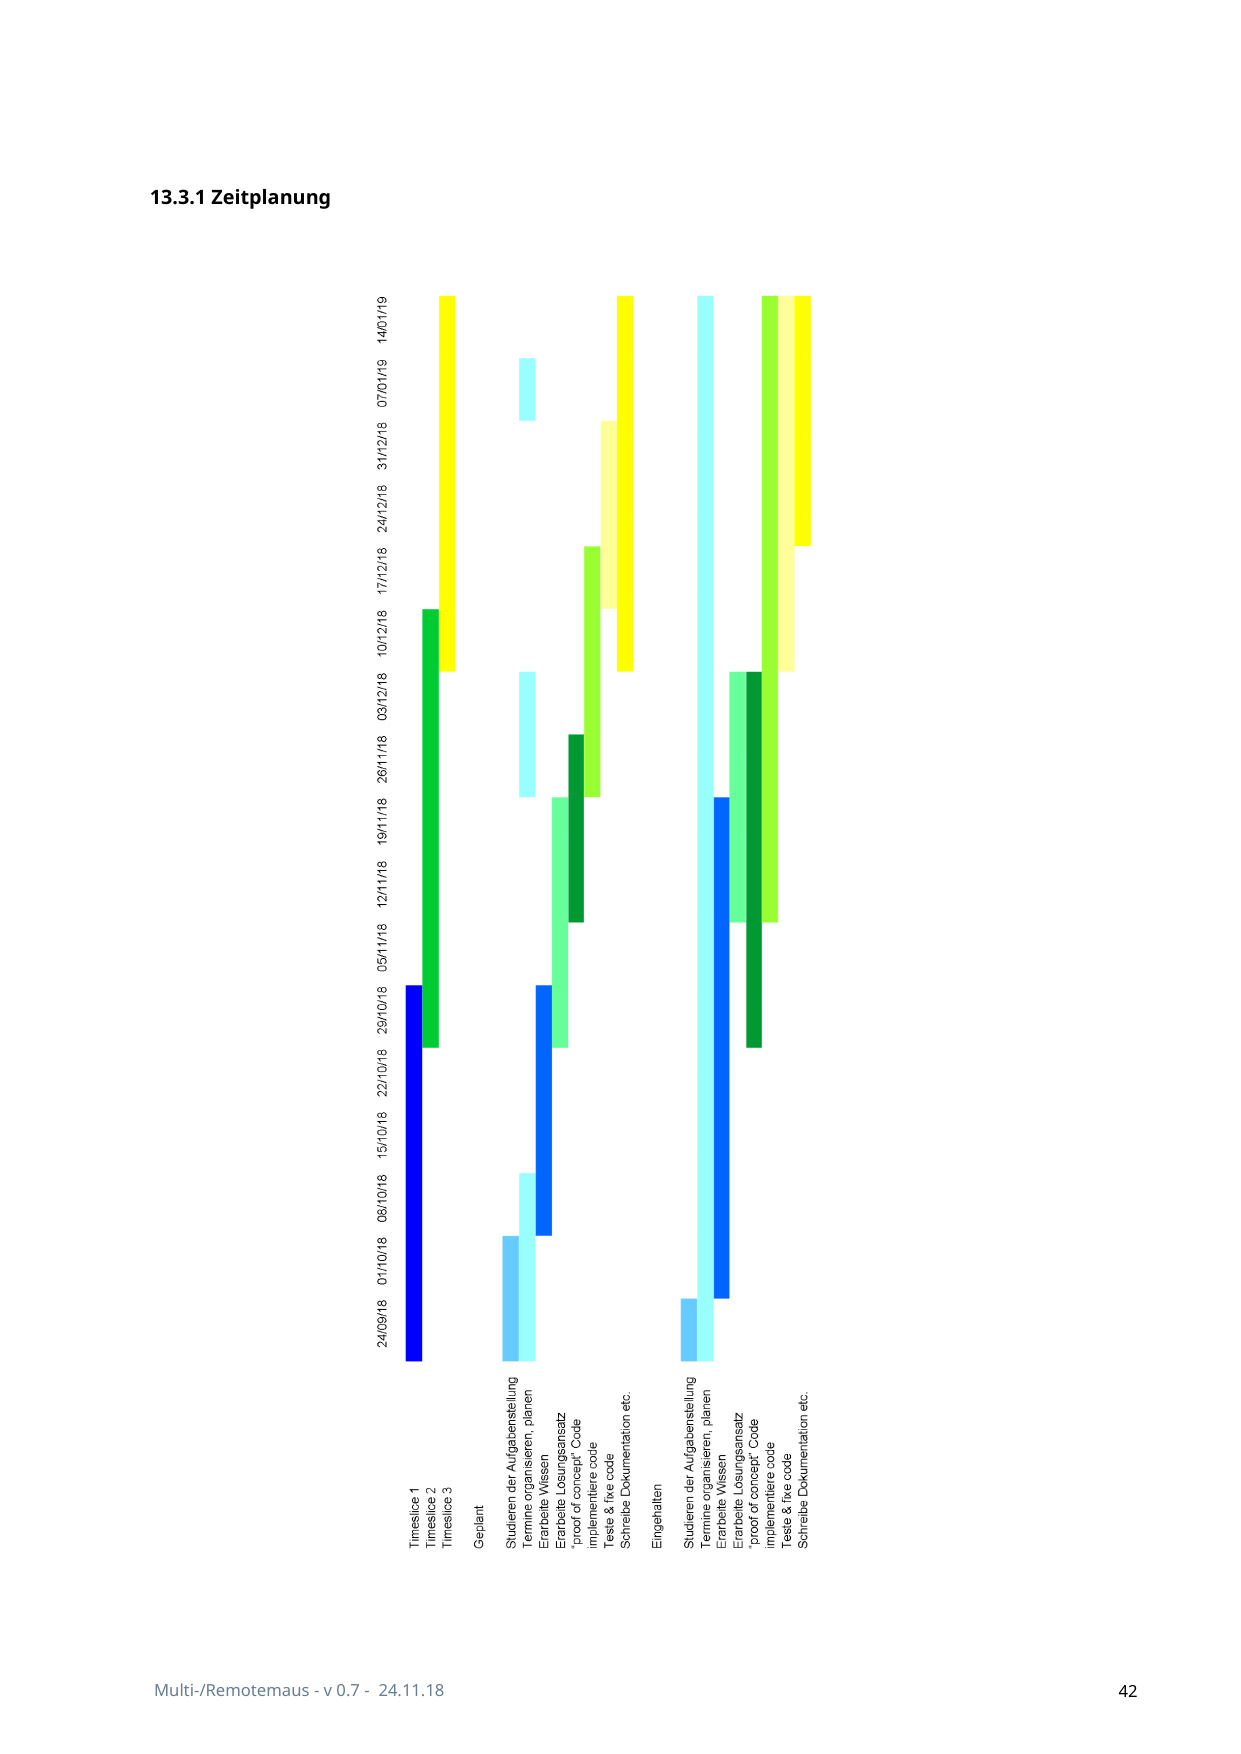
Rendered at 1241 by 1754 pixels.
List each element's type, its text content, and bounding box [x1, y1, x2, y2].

subtitle Zeitplanung [149, 183, 1136, 210]
picture [355, 259, 852, 1560]
